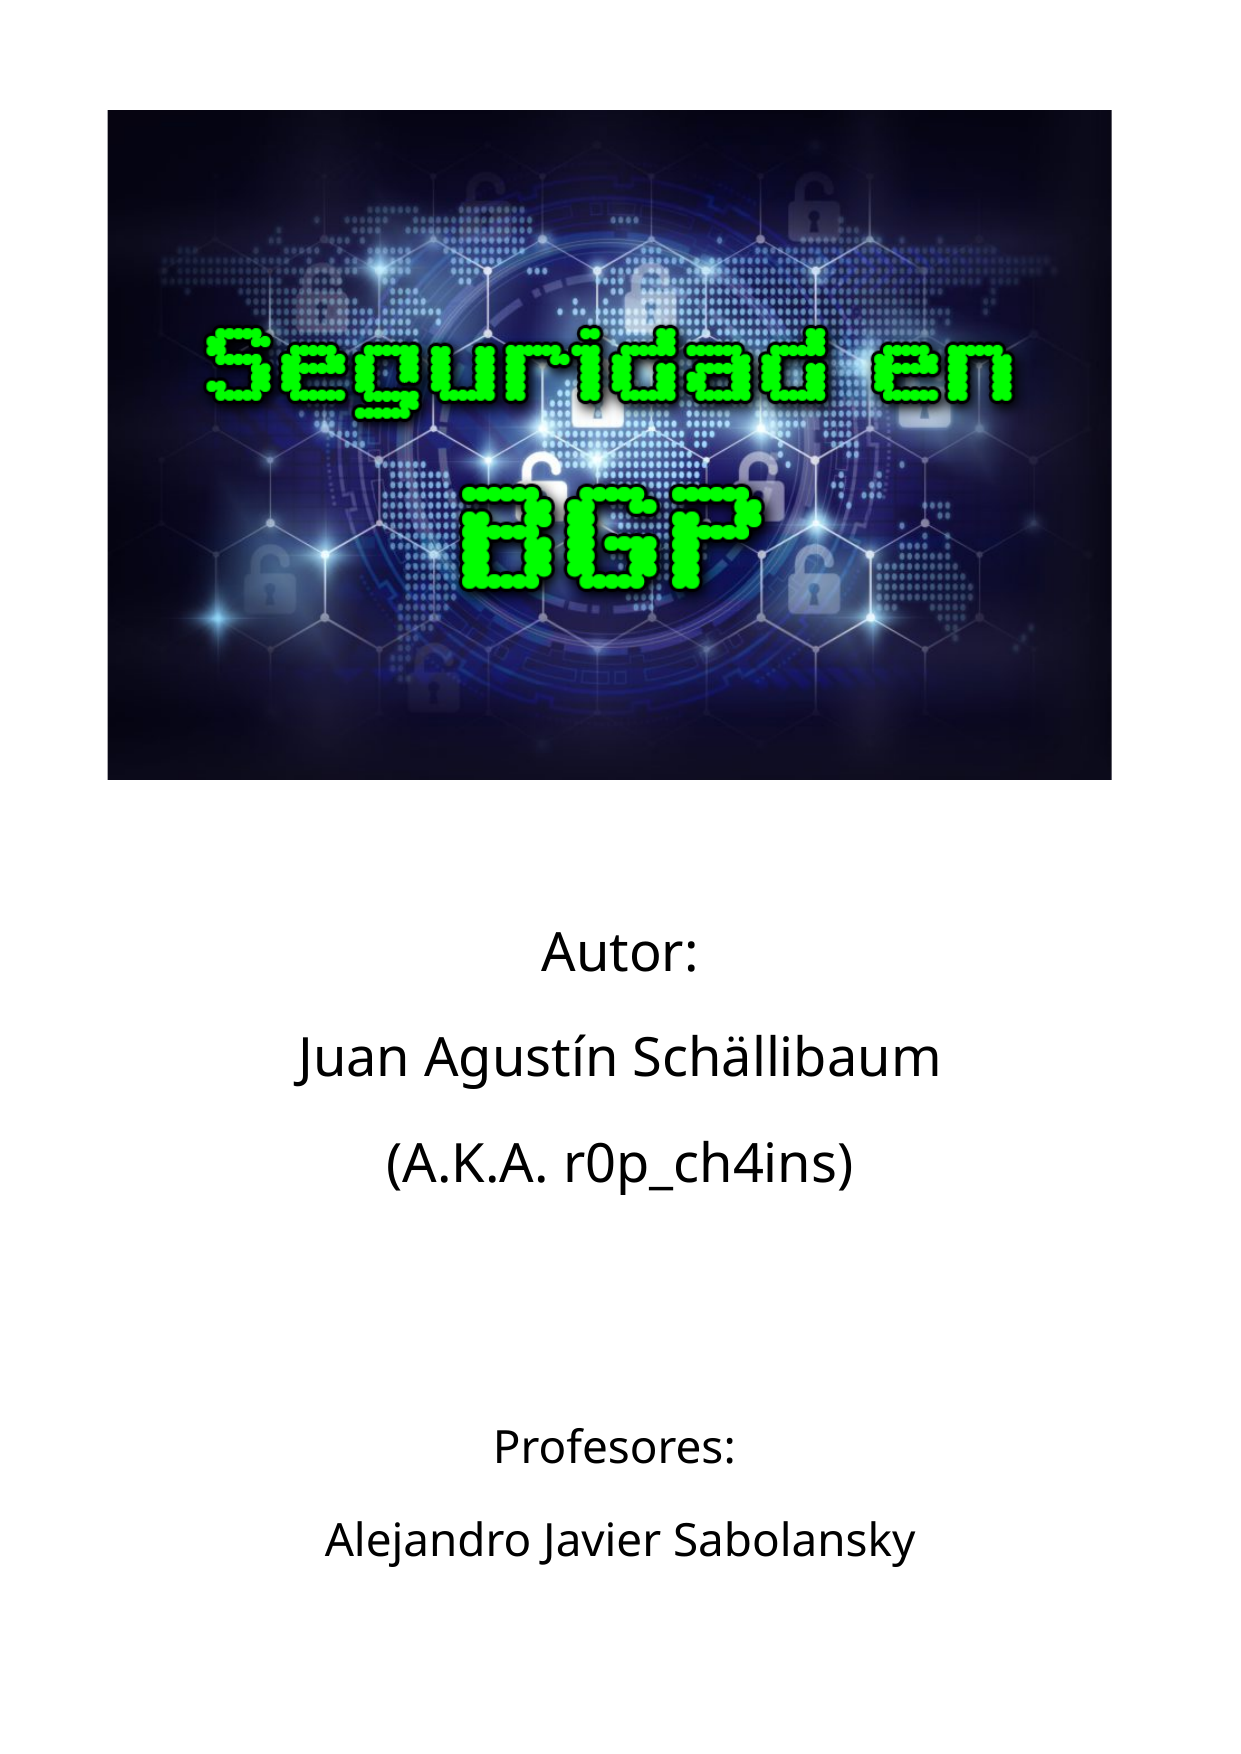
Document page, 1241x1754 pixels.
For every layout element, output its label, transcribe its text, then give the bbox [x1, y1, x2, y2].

text Profesores: [118, 1415, 1122, 1477]
picture [107, 110, 1112, 780]
text Autor: [118, 913, 1122, 987]
text Juan Agustín Schällibaum [118, 1019, 1122, 1092]
text Alejandro Javier Sabolansky [118, 1507, 1122, 1570]
text (A.K.A. r0p_ch4ins) [118, 1124, 1122, 1198]
